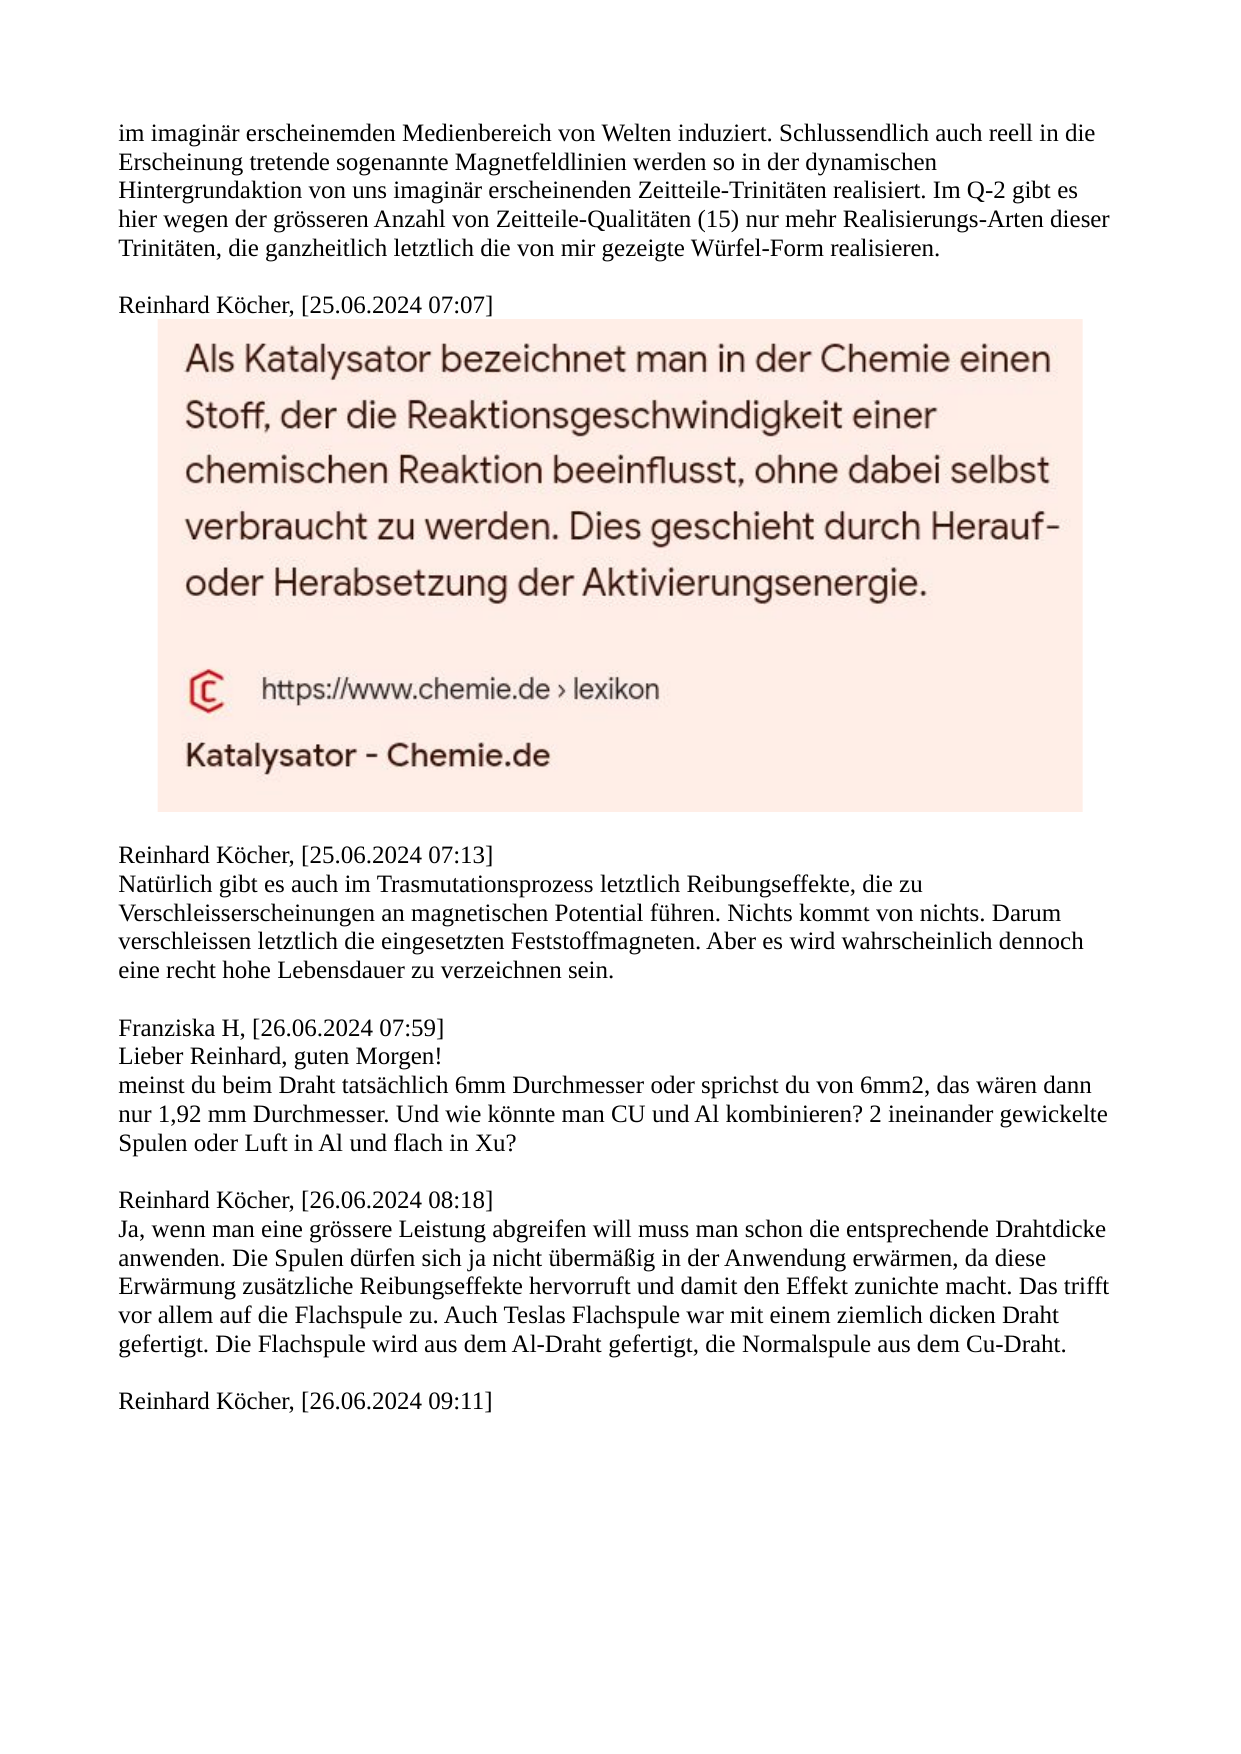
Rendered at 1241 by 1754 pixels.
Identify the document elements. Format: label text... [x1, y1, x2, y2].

text Ja, wenn man eine grössere Leistung abgreifen will muss man schon die entsprechende Drahtdicke anwenden. Die Spulen dürfen sich ja nicht übermäßig in der Anwendung erwärmen, da diese Erwärmung zusätzliche Reibungseffekte hervorruft und damit den Effekt zunichte macht. Das trifft vor allem auf die Flachspule zu. Auch Teslas Flachspule war mit einem ziemlich dicken Draht gefertigt. Die Flachspule wird aus dem Al-Draht gefertigt, die Normalspule aus dem Cu-Draht. [118, 1214, 1122, 1358]
text Natürlich gibt es auch im Trasmutationsprozess letztlich Reibungseffekte, die zu Verschleisserscheinungen an magnetischen Potential führen. Nichts kommt von nichts. Darum verschleissen letztlich die eingesetzten Feststoffmagneten. Aber es wird wahrscheinlich dennoch eine recht hohe Lebensdauer zu verzeichnen sein. [118, 869, 1122, 984]
text meinst du beim Draht tatsächlich 6mm Durchmesser oder sprichst du von 6mm2, das wären dann nur 1,92 mm Durchmesser. Und wie könnte man CU und Al kombinieren? 2 ineinander gewickelte Spulen oder Luft in Al und flach in Xu? [118, 1070, 1122, 1156]
text im imaginär erscheinemden Medienbereich von Welten induziert. Schlussendlich auch reell in die Erscheinung tretende sogenannte Magnetfeldlinien werden so in der dynamischen Hintergrundaktion von uns imaginär erscheinenden Zeitteile-Trinitäten realisiert. Im Q-2 gibt es hier wegen der grösseren Anzahl von Zeitteile-Qualitäten (15) nur mehr Realisierungs-Arten dieser Trinitäten, die ganzheitlich letztlich die von mir gezeigte Würfel-Form realisieren. [118, 118, 1122, 262]
text Reinhard Köcher, [25.06.2024 07:07] [118, 291, 1122, 319]
text Reinhard Köcher, [25.06.2024 07:13] [118, 840, 1122, 869]
text Reinhard Köcher, [26.06.2024 08:18] [118, 1185, 1122, 1214]
text Lieber Reinhard, guten Morgen! [118, 1041, 1122, 1070]
text Franziska H, [26.06.2024 07:59] [118, 1013, 1122, 1041]
picture [157, 319, 1083, 812]
text Reinhard Köcher, [26.06.2024 09:11] [118, 1386, 1122, 1415]
